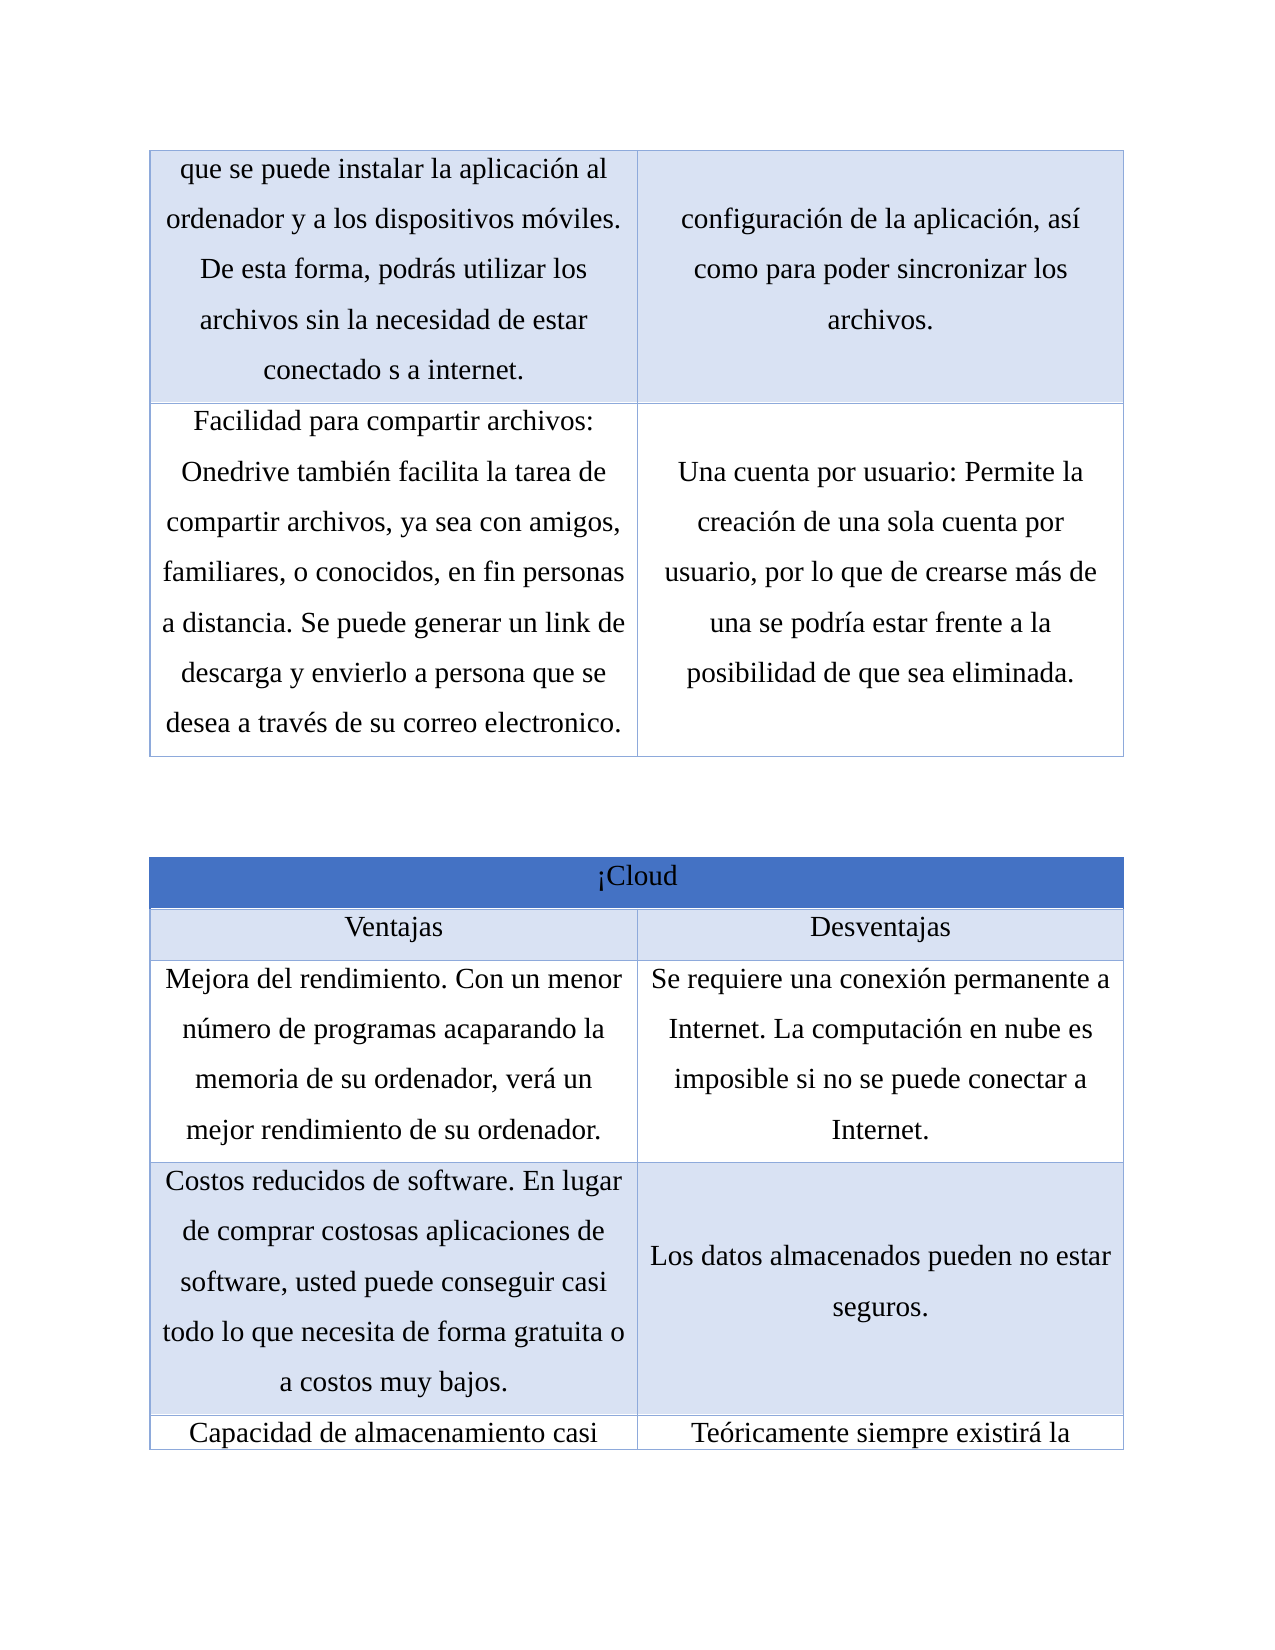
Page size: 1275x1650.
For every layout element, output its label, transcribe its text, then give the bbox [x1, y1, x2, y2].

table_header ¡Cloud [151, 858, 1123, 908]
table_cell Mejora del rendimiento. Con un menor número de programas acaparando la memoria de su ordenador, verá un mejor rendimiento de su ordenador. [151, 961, 637, 1162]
table_cell Teóricamente siempre existirá la [638, 1416, 1123, 1449]
table_cell Capacidad de almacenamiento casi [151, 1416, 637, 1449]
table_cell Desventajas [638, 910, 1123, 960]
table_cell Ventajas [151, 910, 637, 960]
table_cell Una cuenta por usuario: Permite la creación de una sola cuenta por usuario, por lo que de crearse más de una se podría estar frente a la posibilidad de que sea eliminada. [638, 404, 1123, 756]
table_cell configuración de la aplicación, así como para poder sincronizar los archivos. [638, 151, 1123, 402]
table_cell Los datos almacenados pueden no estar seguros. [638, 1163, 1123, 1414]
table_cell que se puede instalar la aplicación al ordenador y a los dispositivos móviles. De esta forma, podrás utilizar los archivos sin la necesidad de estar conectado s a internet. [151, 151, 637, 402]
table_cell Se requiere una conexión permanente a Internet. La computación en nube es imposible si no se puede conectar a Internet. [638, 961, 1123, 1162]
table_cell Facilidad para compartir archivos: Onedrive también facilita la tarea de compartir archivos, ya sea con amigos, familiares, o conocidos, en fin personas a distancia. Se puede generar un link de descarga y envierlo a persona que se desea a través de su correo electronico. [151, 404, 637, 756]
table_cell Costos reducidos de software. En lugar de comprar costosas aplicaciones de software, usted puede conseguir casi todo lo que necesita de forma gratuita o a costos muy bajos. [151, 1163, 637, 1414]
